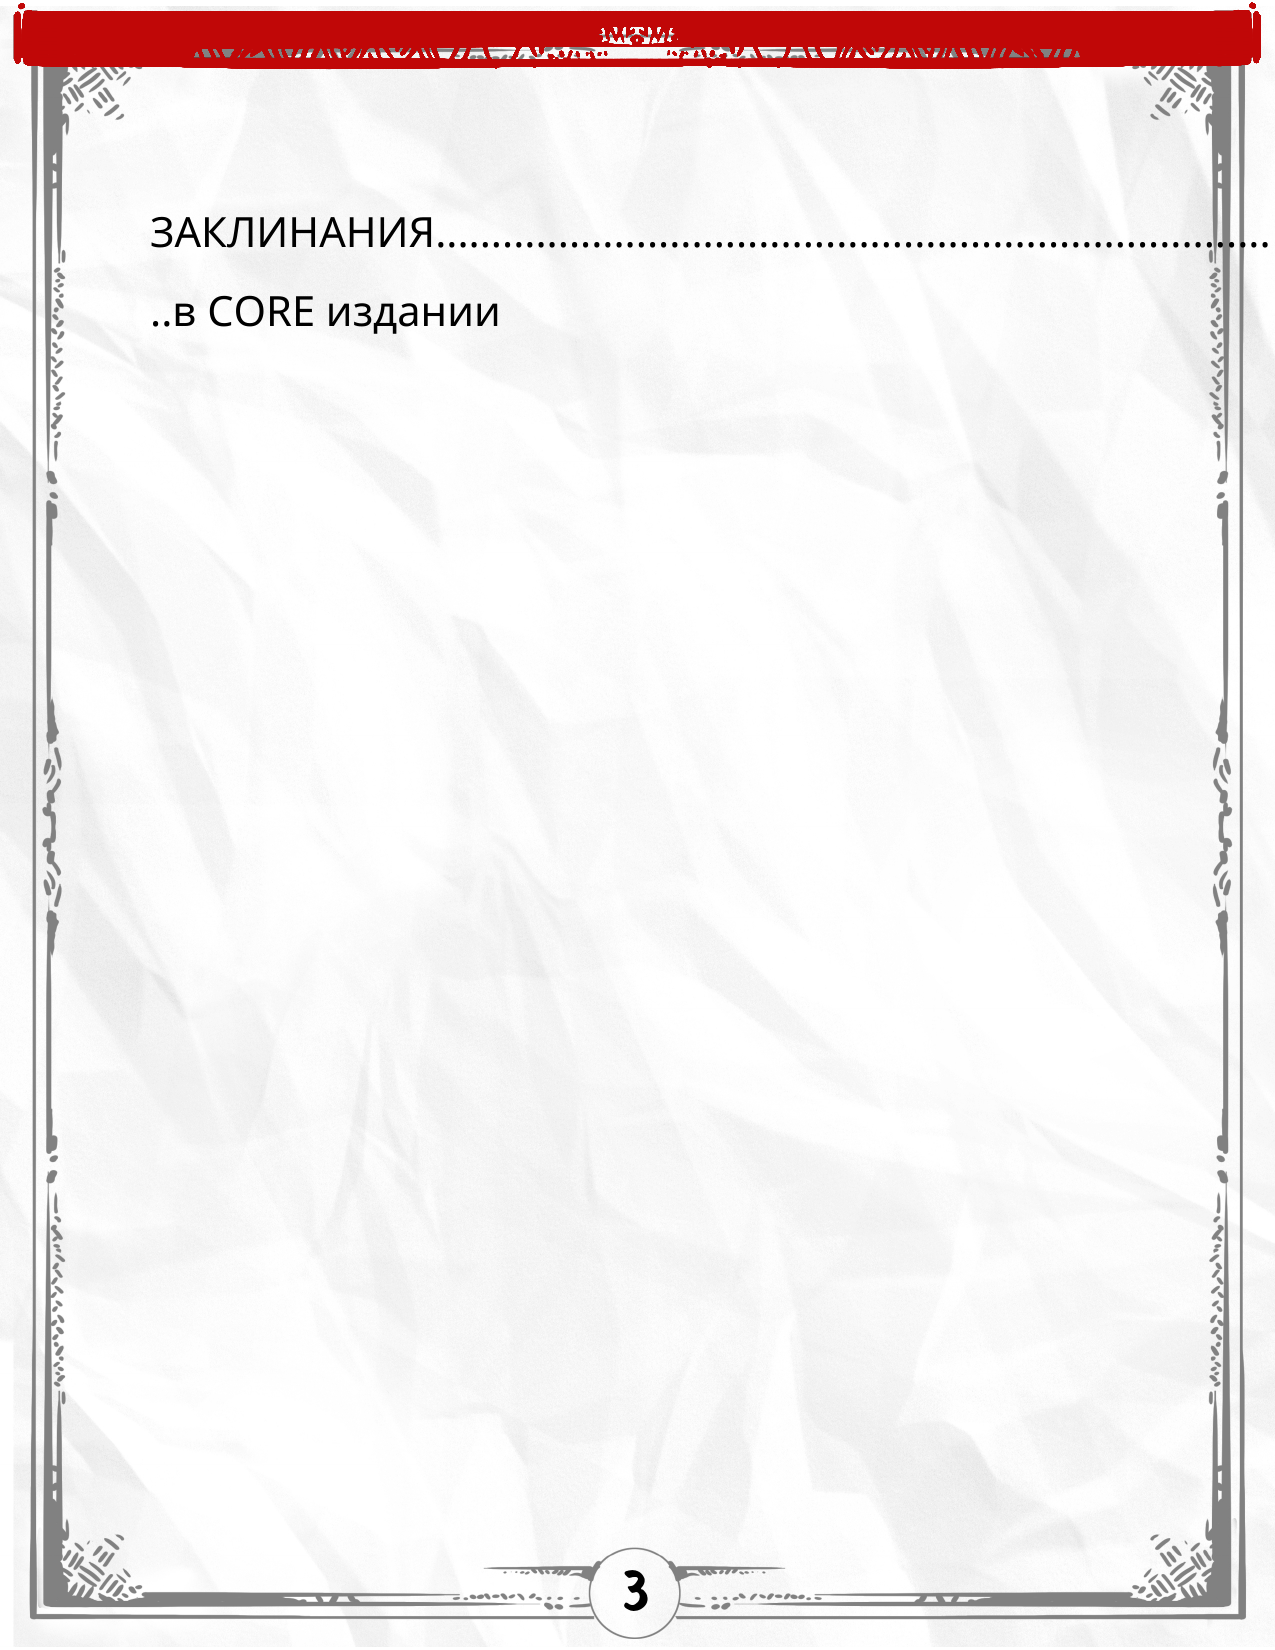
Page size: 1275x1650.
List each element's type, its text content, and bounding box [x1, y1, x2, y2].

picture [0, 0, 1275, 1647]
text ЗАКЛИНАНИЯ.............................................................................в CОRE издании [150, 203, 1275, 338]
